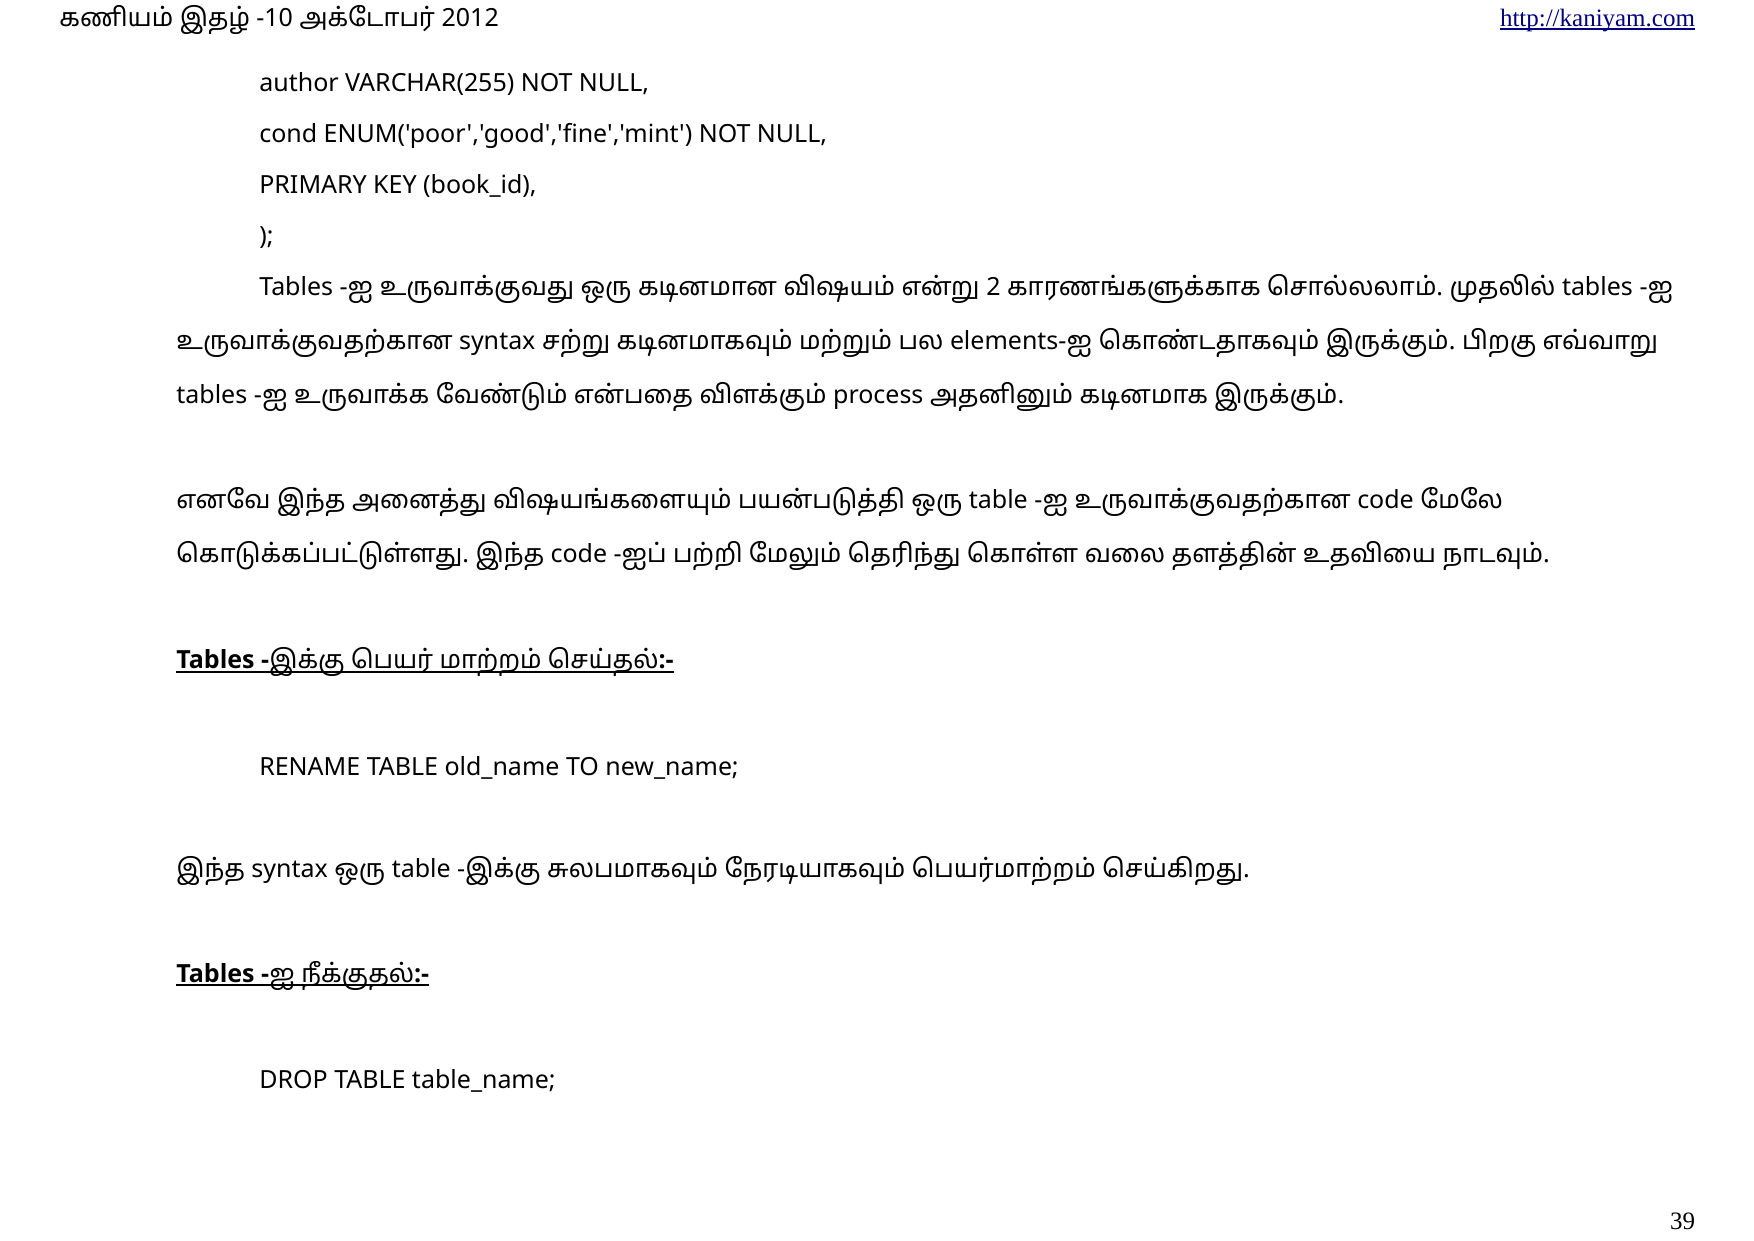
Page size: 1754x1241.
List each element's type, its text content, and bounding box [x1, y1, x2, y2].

text Tables -இக்கு பெயர் மாற்றம் செய்தல்:- [176, 591, 1695, 679]
text cond ENUM('poor','good','fine','mint') NOT NULL, [176, 115, 1695, 149]
text Tables -ஐ உருவாக்குவது ஒரு கடினமான விஷயம் என்று 2 காரணங்களுக்காக சொல்லலாம். முதலில் tables -ஐ உருவாக்குவதற்கான syntax சற்று கடினமாகவும் மற்றும் பல elements-ஐ கொண்டதாகவும் இருக்கும். பிறகு எவ்வாறு tables -ஐ உருவாக்க வேண்டும் என்பதை விளக்கும் process அதனினும் கடினமாக இருக்கும். எனவே இந்த அனைத்து விஷயங்களையும் பயன்படுத்தி ஒரு table -ஐ உருவாக்குவதற்கான code மேலே கொடுக்கப்பட்டுள்ளது. இந்த code -ஐப் பற்றி மேலும் தெரிந்து கொள்ள வலை தளத்தின் உதவியை நாடவும். [176, 268, 1695, 572]
text DROP TABLE table_name; [176, 1062, 1695, 1147]
text RENAME TABLE old_name TO new_name; இந்த syntax ஒரு table -இக்கு சுலபமாகவும் நேரடியாகவும் பெயர்மாற்றம் செய்கிறது. Tables -ஐ நீக்குதல்:- [176, 748, 1695, 992]
text PRIMARY KEY (book_id), [176, 166, 1695, 201]
text author VARCHAR(255) NOT NULL, [176, 64, 1695, 98]
text ); [176, 217, 1695, 252]
